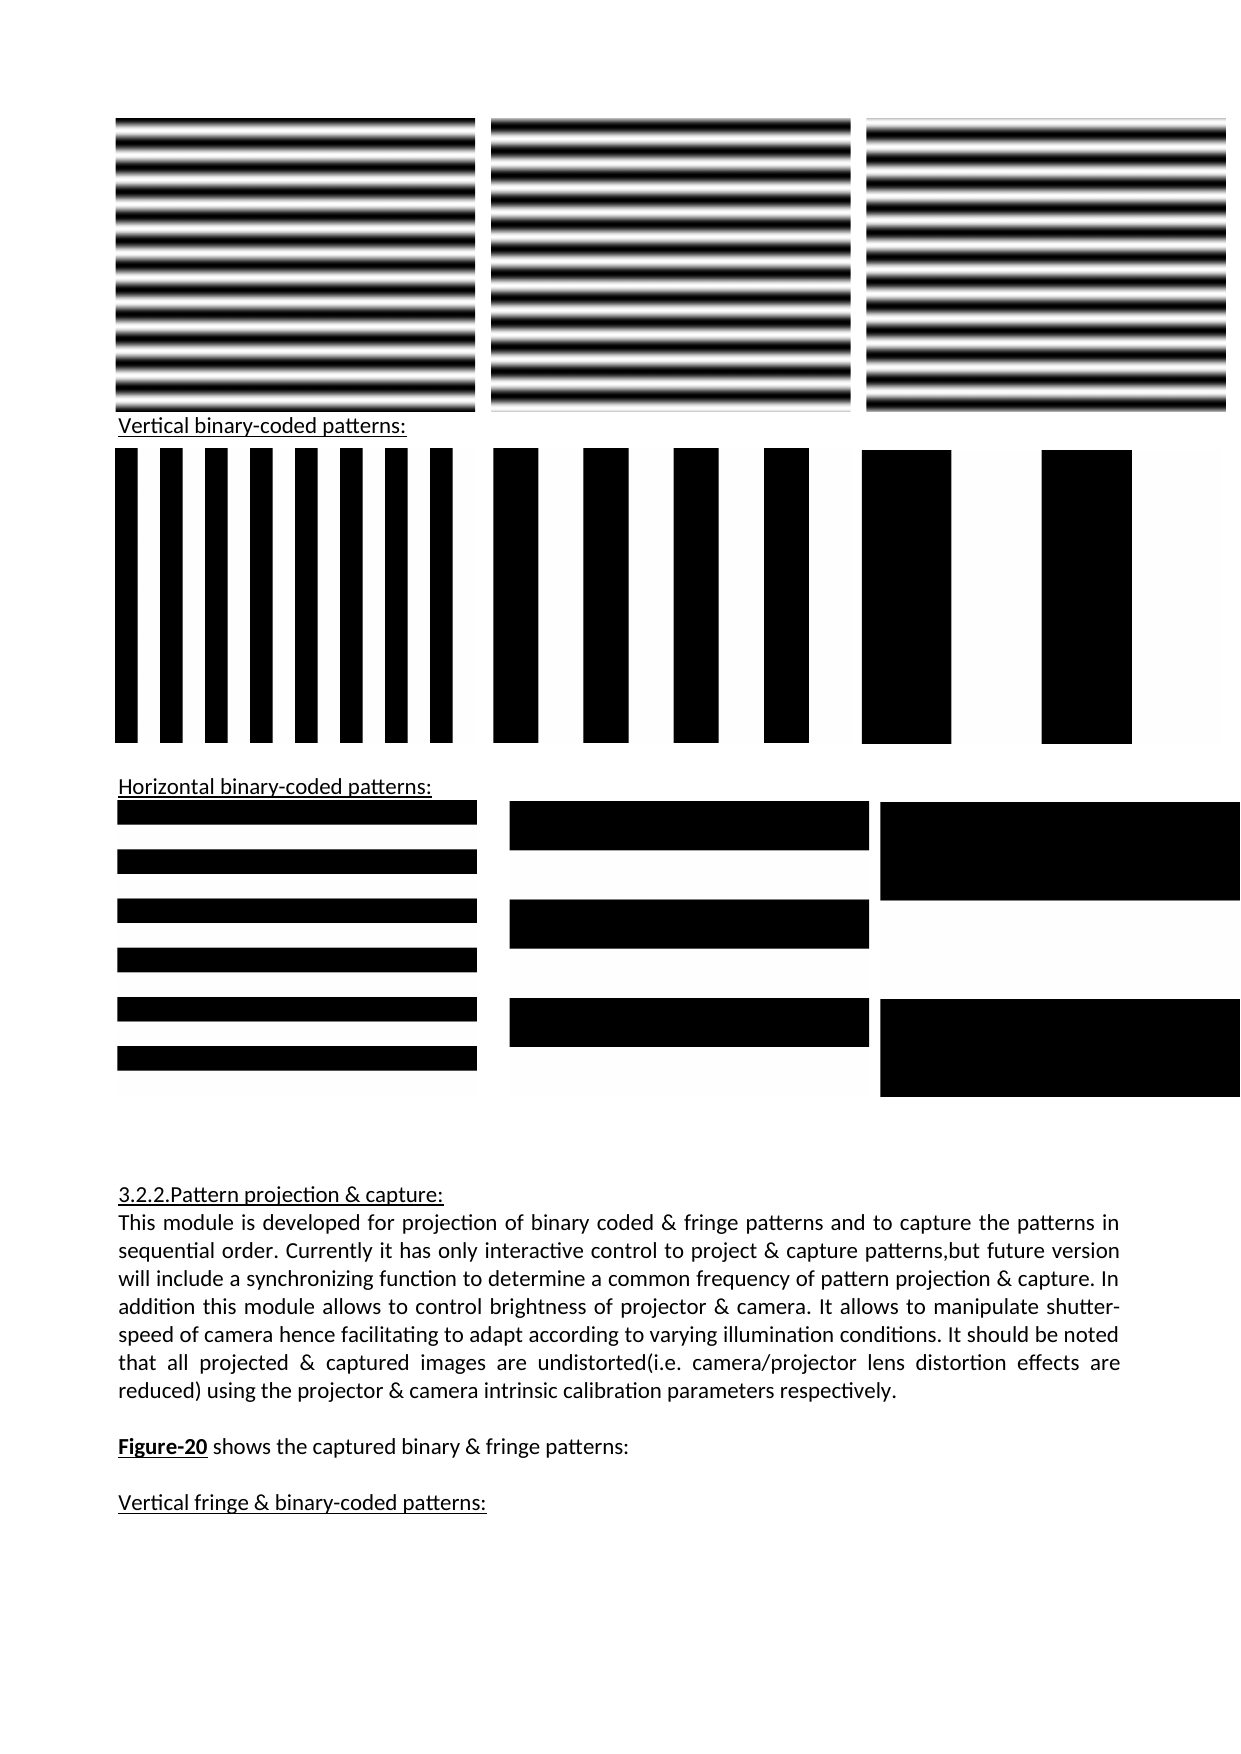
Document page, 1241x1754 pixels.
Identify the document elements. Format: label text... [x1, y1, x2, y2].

picture [115, 118, 476, 412]
text Vertical binary-coded patterns: [118, 118, 1122, 440]
text This module is developed for projection of binary coded & fringe patterns and to capture the patterns in sequential order. Currently it has only interactive control to project & capture patterns,but future version will include a synchronizing function to determine a common frequency of pattern projection & capture. In addition this module allows to control brightness of projector & camera. It allows to manipulate shutter-speed of camera hence facilitating to adapt according to varying illumination conditions. It should be noted that all projected & captured images are undistorted(i.e. camera/projector lens distortion effects are reduced) using the projector & camera intrinsic calibration parameters respectively. [118, 1208, 1122, 1404]
picture [491, 118, 851, 412]
picture [493, 448, 853, 743]
picture [115, 448, 475, 743]
picture [861, 450, 1222, 744]
text Figure-20 shows the captured binary & fringe patterns: [118, 1432, 1122, 1460]
text Vertical fringe & binary-coded patterns: [118, 1488, 1122, 1516]
picture [880, 802, 1240, 1097]
text Horizontal binary-coded patterns: [118, 772, 1122, 800]
picture [117, 800, 477, 1095]
picture [866, 118, 1226, 412]
picture [509, 801, 870, 1096]
text 3.2.2.Pattern projection & capture: [118, 1180, 1122, 1208]
